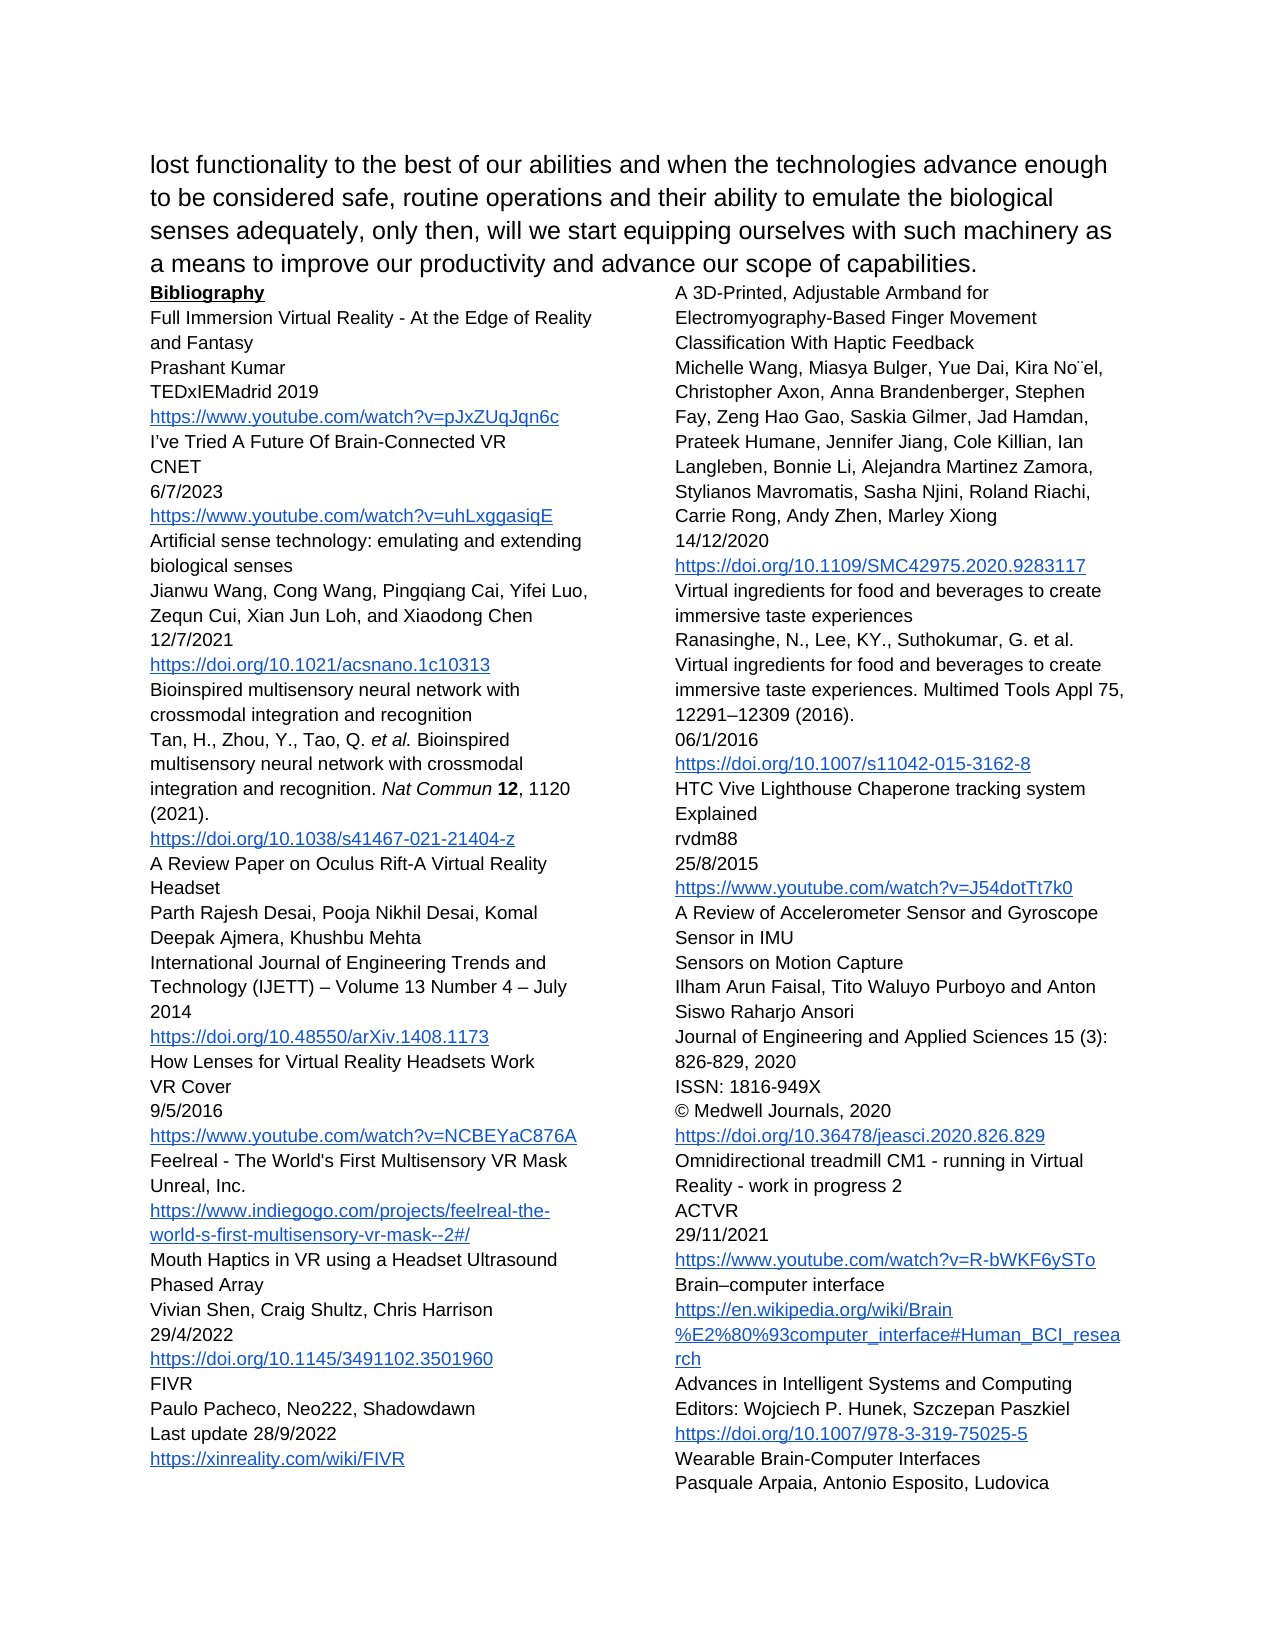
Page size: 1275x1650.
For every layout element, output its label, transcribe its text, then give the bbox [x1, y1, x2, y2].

text 29/11/2021 [675, 1224, 1125, 1246]
text Unreal, Inc. [150, 1174, 600, 1196]
text Virtual ingredients for food and beverages to create immersive taste experiences [675, 579, 1125, 626]
text © Medwell Journals, 2020 [675, 1100, 1125, 1122]
text https://doi.org/10.1145/3491102.3501960 [150, 1348, 600, 1370]
text HTC Vive Lighthouse Chaperone tracking system Explained [675, 778, 1125, 824]
text VR Cover [150, 1075, 600, 1097]
text A Review Paper on Oculus Rift-A Virtual Reality Headset [150, 852, 600, 899]
text Bibliography [150, 282, 600, 304]
text Classification With Haptic Feedback [675, 332, 1125, 353]
text https://www.youtube.com/watch?v=NCBEYaC876A [150, 1125, 600, 1147]
text Pasquale Arpaia, Antonio Esposito, Ludovica [675, 1472, 1125, 1494]
text https://xinreality.com/wiki/FIVR [150, 1447, 600, 1469]
text 29/4/2022 [150, 1323, 600, 1345]
text FIVR [150, 1373, 600, 1394]
text A Review of Accelerometer Sensor and Gyroscope Sensor in IMU [675, 902, 1125, 948]
text Feelreal - The World's First Multisensory VR Mask [150, 1150, 600, 1171]
text Michelle Wang, Miasya Bulger, Yue Dai, Kira No¨el, Christopher Axon, Anna Brandenberger, Stephen Fay, Zeng Hao Gao, Saskia Gilmer, Jad Hamdan, Prateek Humane, Jennifer Jiang, Cole Killian, Ian Langleben, Bonnie Li, Alejandra Martinez Zamora, Stylianos Mavromatis, Sasha Njini, Roland Riachi, Carrie Rong, Andy Zhen, Marley Xiong [675, 356, 1125, 527]
text 14/12/2020 [675, 530, 1125, 552]
text International Journal of Engineering Trends and Technology (IJETT) – Volume 13 Number 4 – July 2014 [150, 951, 600, 1023]
text Jianwu Wang, Cong Wang, Pingqiang Cai, Yifei Luo, Zequn Cui, Xian Jun Loh, and Xiaodong Chen [150, 579, 600, 626]
text 12/7/2021 [150, 629, 600, 651]
text Sensors on Motion Capture [675, 951, 1125, 973]
text https://doi.org/10.36478/jeasci.2020.826.829 [675, 1125, 1125, 1147]
text 9/5/2016 [150, 1100, 600, 1122]
text Last update 28/9/2022‎ [150, 1422, 600, 1444]
text rvdm88 [675, 827, 1125, 849]
text https://en.wikipedia.org/wiki/Brain%E2%80%93computer_interface#Human_BCI_research [675, 1298, 1125, 1370]
text 6/7/2023 [150, 480, 600, 502]
text https://www.youtube.com/watch?v=pJxZUqJqn6c [150, 406, 600, 428]
text Editors: Wojciech P. Hunek, Szczepan Paszkiel [675, 1398, 1125, 1419]
text Parth Rajesh Desai, Pooja Nikhil Desai, Komal Deepak Ajmera, Khushbu Mehta [150, 902, 600, 948]
text 06/1/2016 [675, 728, 1125, 750]
text https://doi.org/10.48550/arXiv.1408.1173 [150, 1026, 600, 1047]
text Wearable Brain-Computer Interfaces [675, 1447, 1125, 1469]
text https://doi.org/10.1109/SMC42975.2020.9283117 [675, 555, 1125, 576]
text Αrtificial sense technology: emulating and extending biological senses [150, 530, 600, 576]
text Journal of Engineering and Applied Sciences 15 (3): 826-829, 2020 [675, 1026, 1125, 1072]
text Brain–computer interface [675, 1274, 1125, 1295]
text A 3D-Printed, Adjustable Armband for Electromyography-Based Finger Movement [675, 282, 1125, 328]
text Advances in Intelligent Systems and Computing [675, 1373, 1125, 1394]
text https://www.indiegogo.com/projects/feelreal-the-world-s-first-multisensory-vr-mask--2#/ [150, 1199, 600, 1246]
text ISSN: 1816-949X [675, 1075, 1125, 1097]
text Vivian Shen, Craig Shultz, Chris Harrison [150, 1298, 600, 1320]
text Tan, H., Zhou, Y., Tao, Q. et al. Bioinspired multisensory neural network with crossmodal integration and recognition. Nat Commun 12, 1120 (2021). [150, 728, 600, 824]
text Mouth Haptics in VR using a Headset Ultrasound Phased Array [150, 1249, 600, 1295]
text Bioinspired multisensory neural network with crossmodal integration and recognition [150, 679, 600, 725]
text https://doi.org/10.1007/s11042-015-3162-8 [675, 753, 1125, 775]
text Prashant Kumar [150, 356, 600, 378]
text Ilham Arun Faisal, Tito Waluyo Purboyo and Anton Siswo Raharjo Ansori [675, 976, 1125, 1023]
text https://doi.org/10.1038/s41467-021-21404-z [150, 827, 600, 849]
text Omnidirectional treadmill CM1 - running in Virtual Reality - work in progress 2 [675, 1150, 1125, 1196]
text https://doi.org/10.1007/978-3-319-75025-5 [675, 1422, 1125, 1444]
text https://www.youtube.com/watch?v=R-bWKF6ySTo [675, 1249, 1125, 1271]
text I’ve Tried A Future Of Brain-Connected VR [150, 431, 600, 452]
text https://www.youtube.com/watch?v=uhLxggasiqE [150, 505, 600, 527]
text How Lenses for Virtual Reality Headsets Work [150, 1051, 600, 1072]
text https://doi.org/10.1021/acsnano.1c10313 [150, 654, 600, 676]
text 25/8/2015 [675, 852, 1125, 874]
text https://www.youtube.com/watch?v=J54dotTt7k0 [675, 877, 1125, 899]
text CNET [150, 456, 600, 477]
text Paulo Pacheco, Neo222, Shadowdawn [150, 1398, 600, 1419]
text Ranasinghe, N., Lee, KY., Suthokumar, G. et al. Virtual ingredients for food and beverages to create immersive taste experiences. Multimed Tools Appl 75, 12291–12309 (2016). [675, 629, 1125, 725]
text TEDxIEMadrid 2019 [150, 381, 600, 403]
text lost functionality to the best of our abilities and when the technologies advance enough to be considered safe, routine operations and their ability to emulate the biological senses adequately, only then, will we start equipping ourselves with such machinery as a means to improve our productivity and advance our scope of capabilities. [150, 150, 1125, 278]
text Full Immersion Virtual Reality - At the Edge of Reality and Fantasy [150, 307, 600, 353]
text ACTVR [675, 1199, 1125, 1221]
